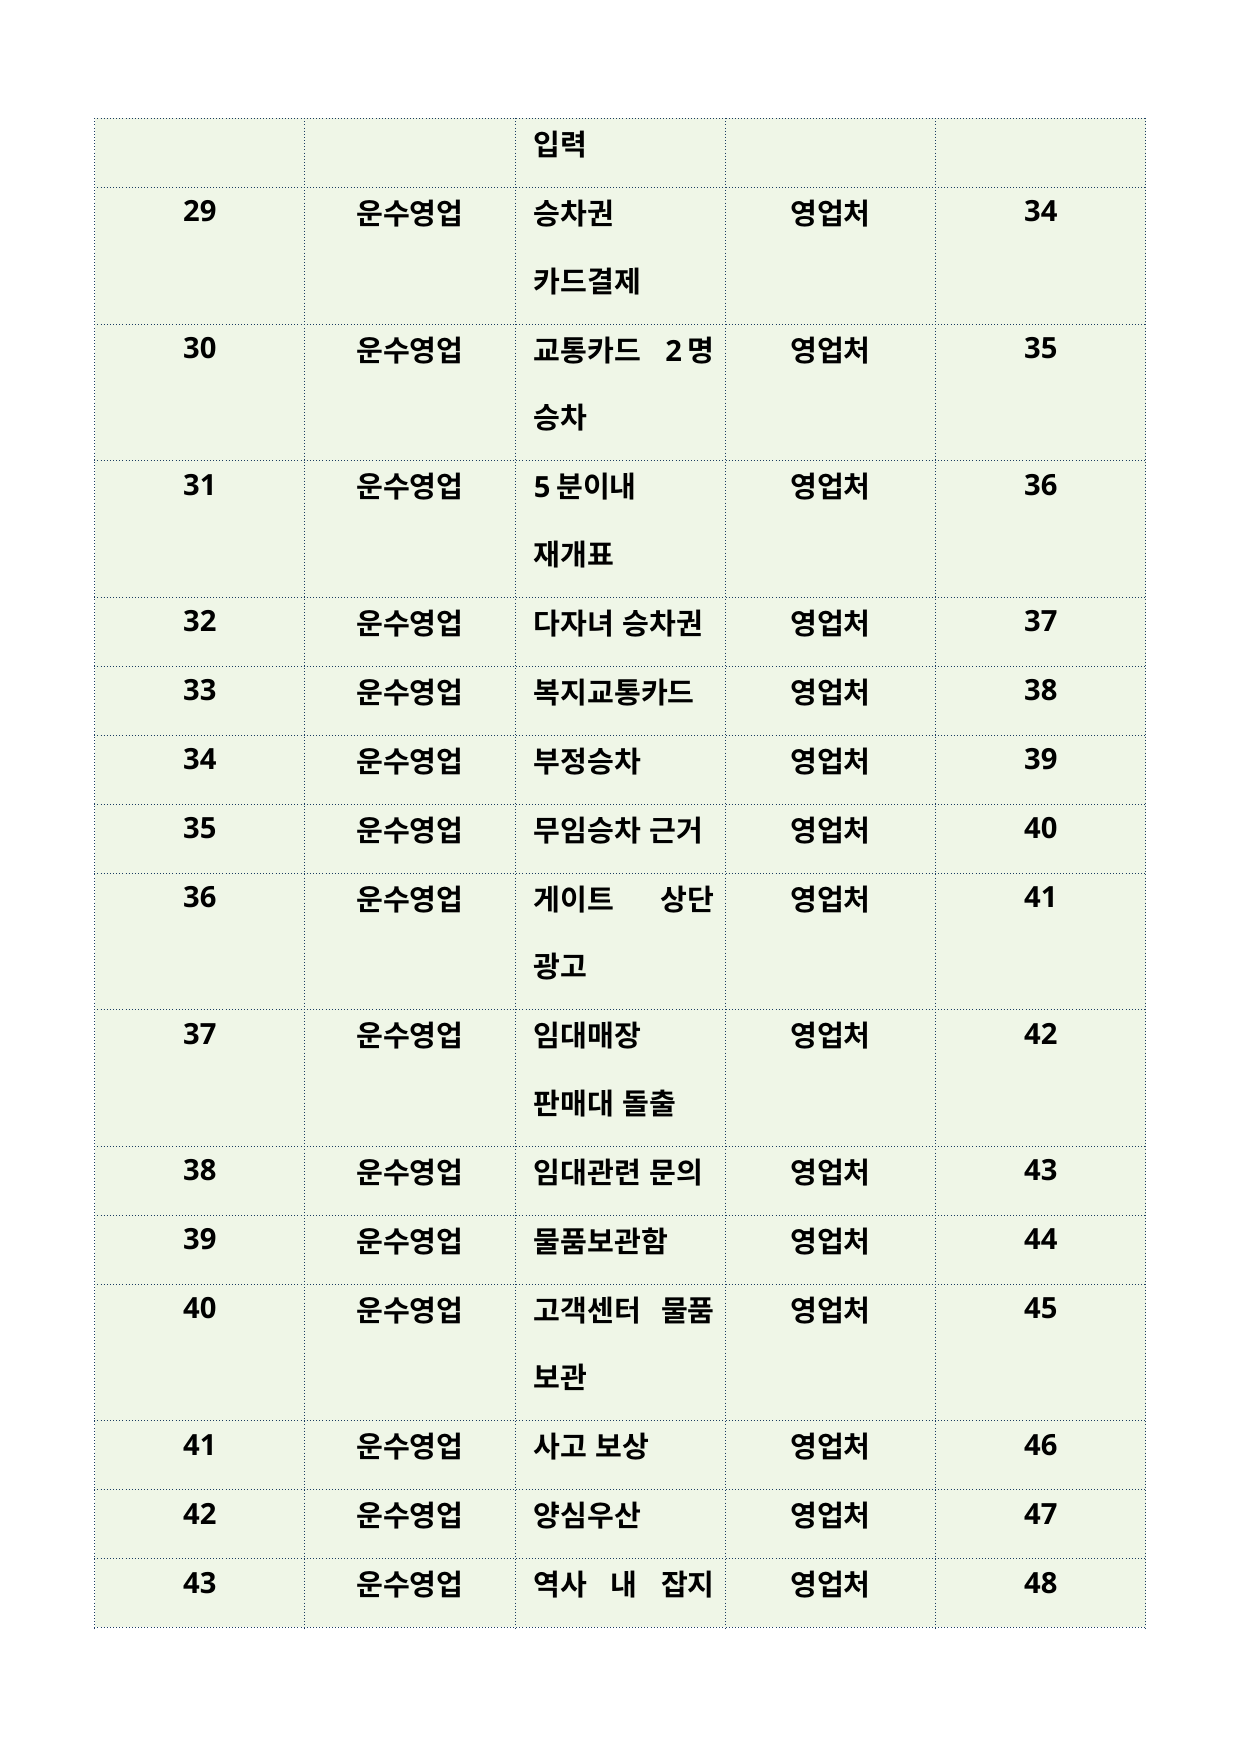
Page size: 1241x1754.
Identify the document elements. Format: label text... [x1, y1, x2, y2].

table_cell 무임승차 근거 [515, 804, 725, 873]
table_cell 41 [95, 1420, 305, 1489]
table_cell 운수영업 [305, 1146, 515, 1215]
table_cell 35 [95, 804, 305, 873]
table_cell 40 [95, 1284, 305, 1420]
table_cell 영업처 [725, 1284, 935, 1420]
table_cell 36 [935, 460, 1146, 597]
table_cell 고객센터 물품 보관 [515, 1284, 725, 1420]
table_cell 영업처 [725, 1558, 935, 1627]
table_cell 30 [95, 324, 305, 460]
table_cell 영업처 [725, 735, 935, 804]
table_cell 역사 내 잡지 [515, 1558, 725, 1627]
table_cell 복지교통카드 [515, 666, 725, 735]
table_cell 부정승차 [515, 735, 725, 804]
table_cell 운수영업 [305, 1284, 515, 1420]
table_cell 입력 [515, 118, 725, 187]
table_cell 운수영업 [305, 804, 515, 873]
table_cell 34 [95, 735, 305, 804]
table_cell 46 [935, 1420, 1146, 1489]
table_cell 운수영업 [305, 324, 515, 460]
table_cell 운수영업 [305, 1009, 515, 1146]
table_cell 29 [95, 187, 305, 324]
table_cell 운수영업 [305, 735, 515, 804]
table_cell 영업처 [725, 873, 935, 1009]
table_cell 영업처 [725, 666, 935, 735]
table_cell 승차권 카드결제 [515, 187, 725, 324]
table_cell [305, 118, 515, 187]
table_cell 36 [95, 873, 305, 1009]
table_cell 영업처 [725, 804, 935, 873]
table_cell 사고 보상 [515, 1420, 725, 1489]
table_cell 39 [935, 735, 1146, 804]
table_cell 운수영업 [305, 1215, 515, 1284]
table_cell 운수영업 [305, 460, 515, 597]
table_cell 물품보관함 [515, 1215, 725, 1284]
table_cell 45 [935, 1284, 1146, 1420]
table_cell [725, 118, 935, 187]
table_cell 42 [95, 1489, 305, 1558]
table_cell 48 [935, 1558, 1146, 1627]
table_cell 5분이내 재개표 [515, 460, 725, 597]
table_cell 38 [935, 666, 1146, 735]
table_cell 35 [935, 324, 1146, 460]
table_cell 영업처 [725, 1009, 935, 1146]
table_cell 운수영업 [305, 873, 515, 1009]
table_cell 운수영업 [305, 1489, 515, 1558]
table_cell 40 [935, 804, 1146, 873]
table_cell 임대매장 판매대 돌출 [515, 1009, 725, 1146]
table_cell 43 [935, 1146, 1146, 1215]
table_cell 영업처 [725, 1489, 935, 1558]
table_cell 38 [95, 1146, 305, 1215]
table_cell 39 [95, 1215, 305, 1284]
table_cell 운수영업 [305, 666, 515, 735]
table_cell 양심우산 [515, 1489, 725, 1558]
table_cell 32 [95, 597, 305, 666]
table_cell [95, 118, 305, 187]
table_cell 31 [95, 460, 305, 597]
table_cell 게이트 상단 광고 [515, 873, 725, 1009]
table_cell 운수영업 [305, 187, 515, 324]
table_cell 37 [935, 597, 1146, 666]
table_cell 영업처 [725, 324, 935, 460]
table_cell 42 [935, 1009, 1146, 1146]
table_cell 영업처 [725, 1215, 935, 1284]
table_cell 43 [95, 1558, 305, 1627]
table_cell 영업처 [725, 1146, 935, 1215]
table_cell 41 [935, 873, 1146, 1009]
table_cell 44 [935, 1215, 1146, 1284]
table_cell 영업처 [725, 1420, 935, 1489]
table_cell 교통카드 2명 승차 [515, 324, 725, 460]
table_cell 33 [95, 666, 305, 735]
table_cell 운수영업 [305, 1420, 515, 1489]
table_cell [935, 118, 1146, 187]
table_cell 영업처 [725, 460, 935, 597]
table_cell 임대관련 문의 [515, 1146, 725, 1215]
table_cell 37 [95, 1009, 305, 1146]
table_cell 다자녀 승차권 [515, 597, 725, 666]
table_cell 운수영업 [305, 1558, 515, 1627]
table_cell 운수영업 [305, 597, 515, 666]
table_cell 영업처 [725, 187, 935, 324]
table_cell 영업처 [725, 597, 935, 666]
table_cell 34 [935, 187, 1146, 324]
table_cell 47 [935, 1489, 1146, 1558]
